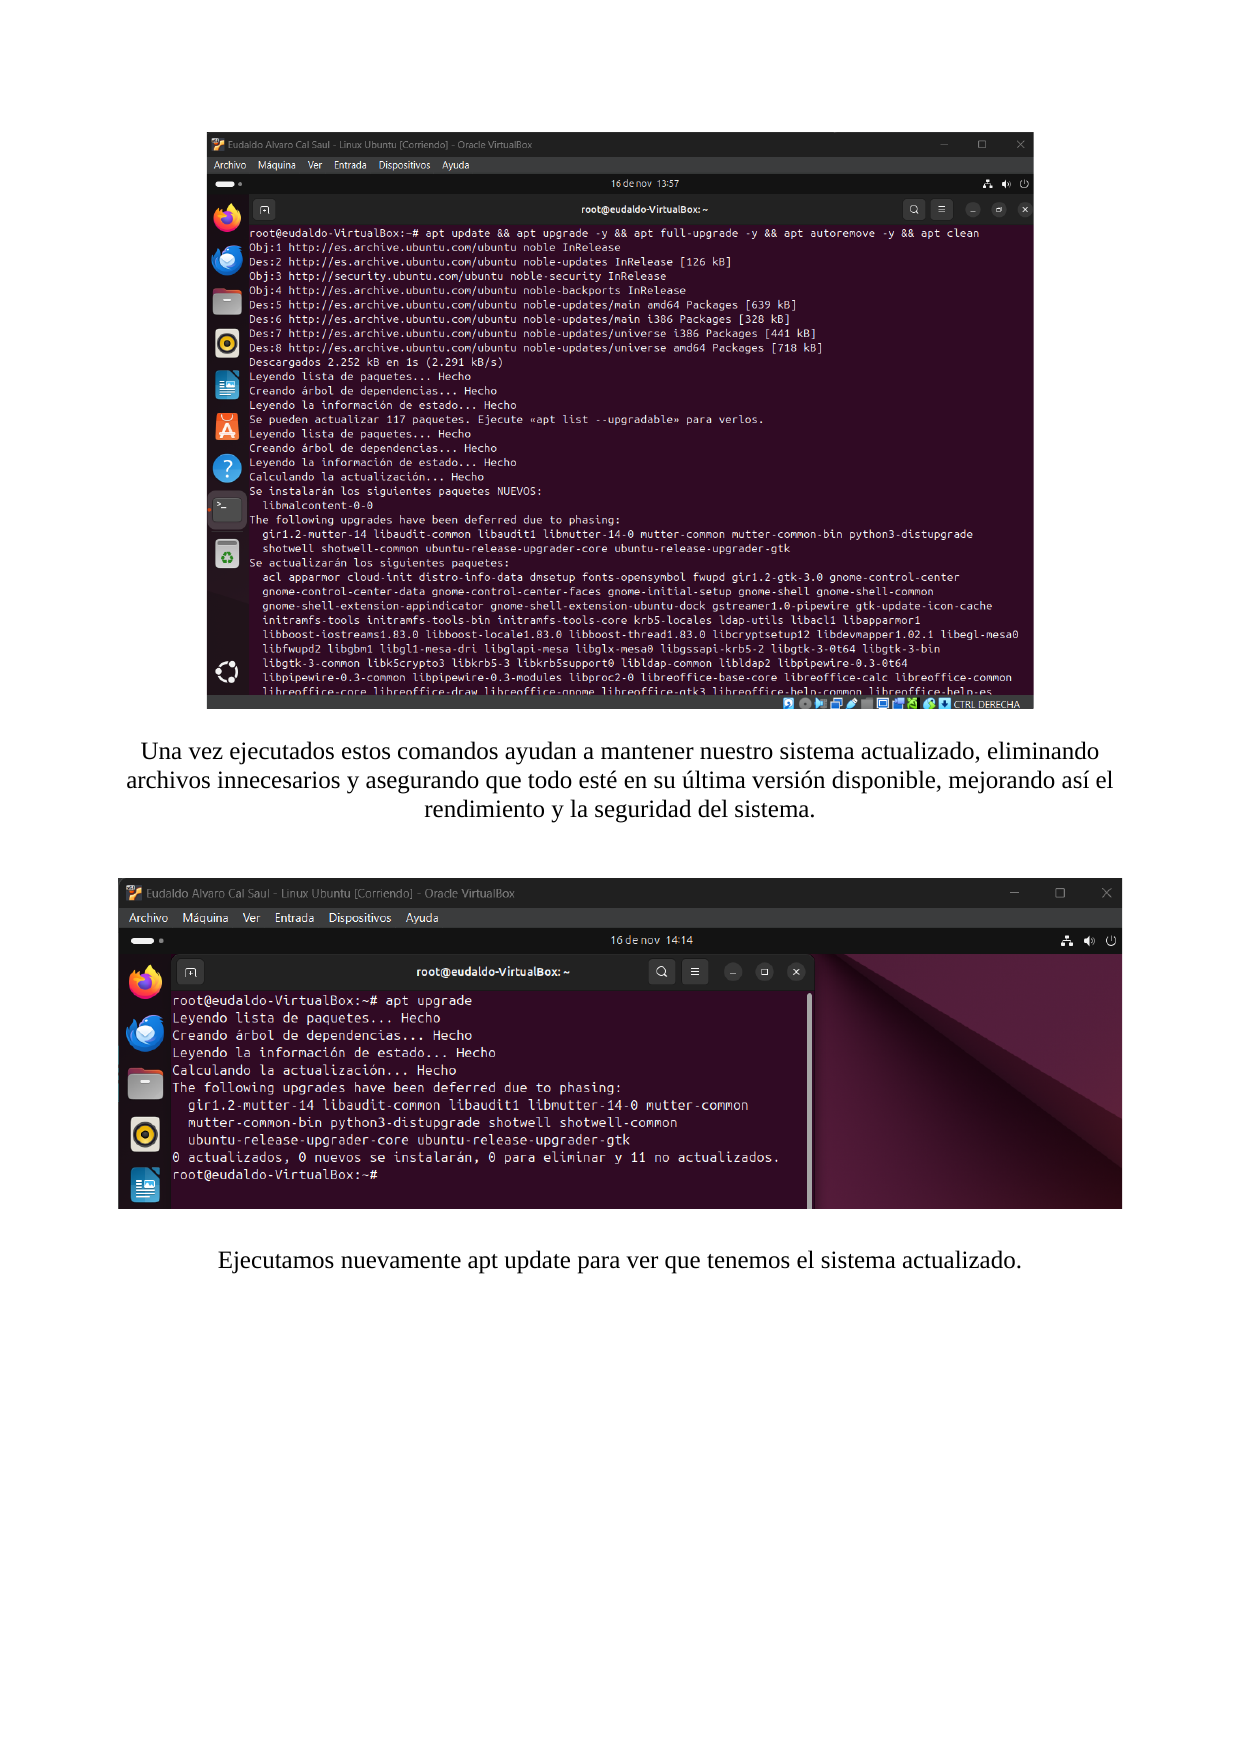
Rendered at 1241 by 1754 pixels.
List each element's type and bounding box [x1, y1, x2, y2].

picture [206, 132, 1034, 709]
picture [118, 878, 1123, 1209]
